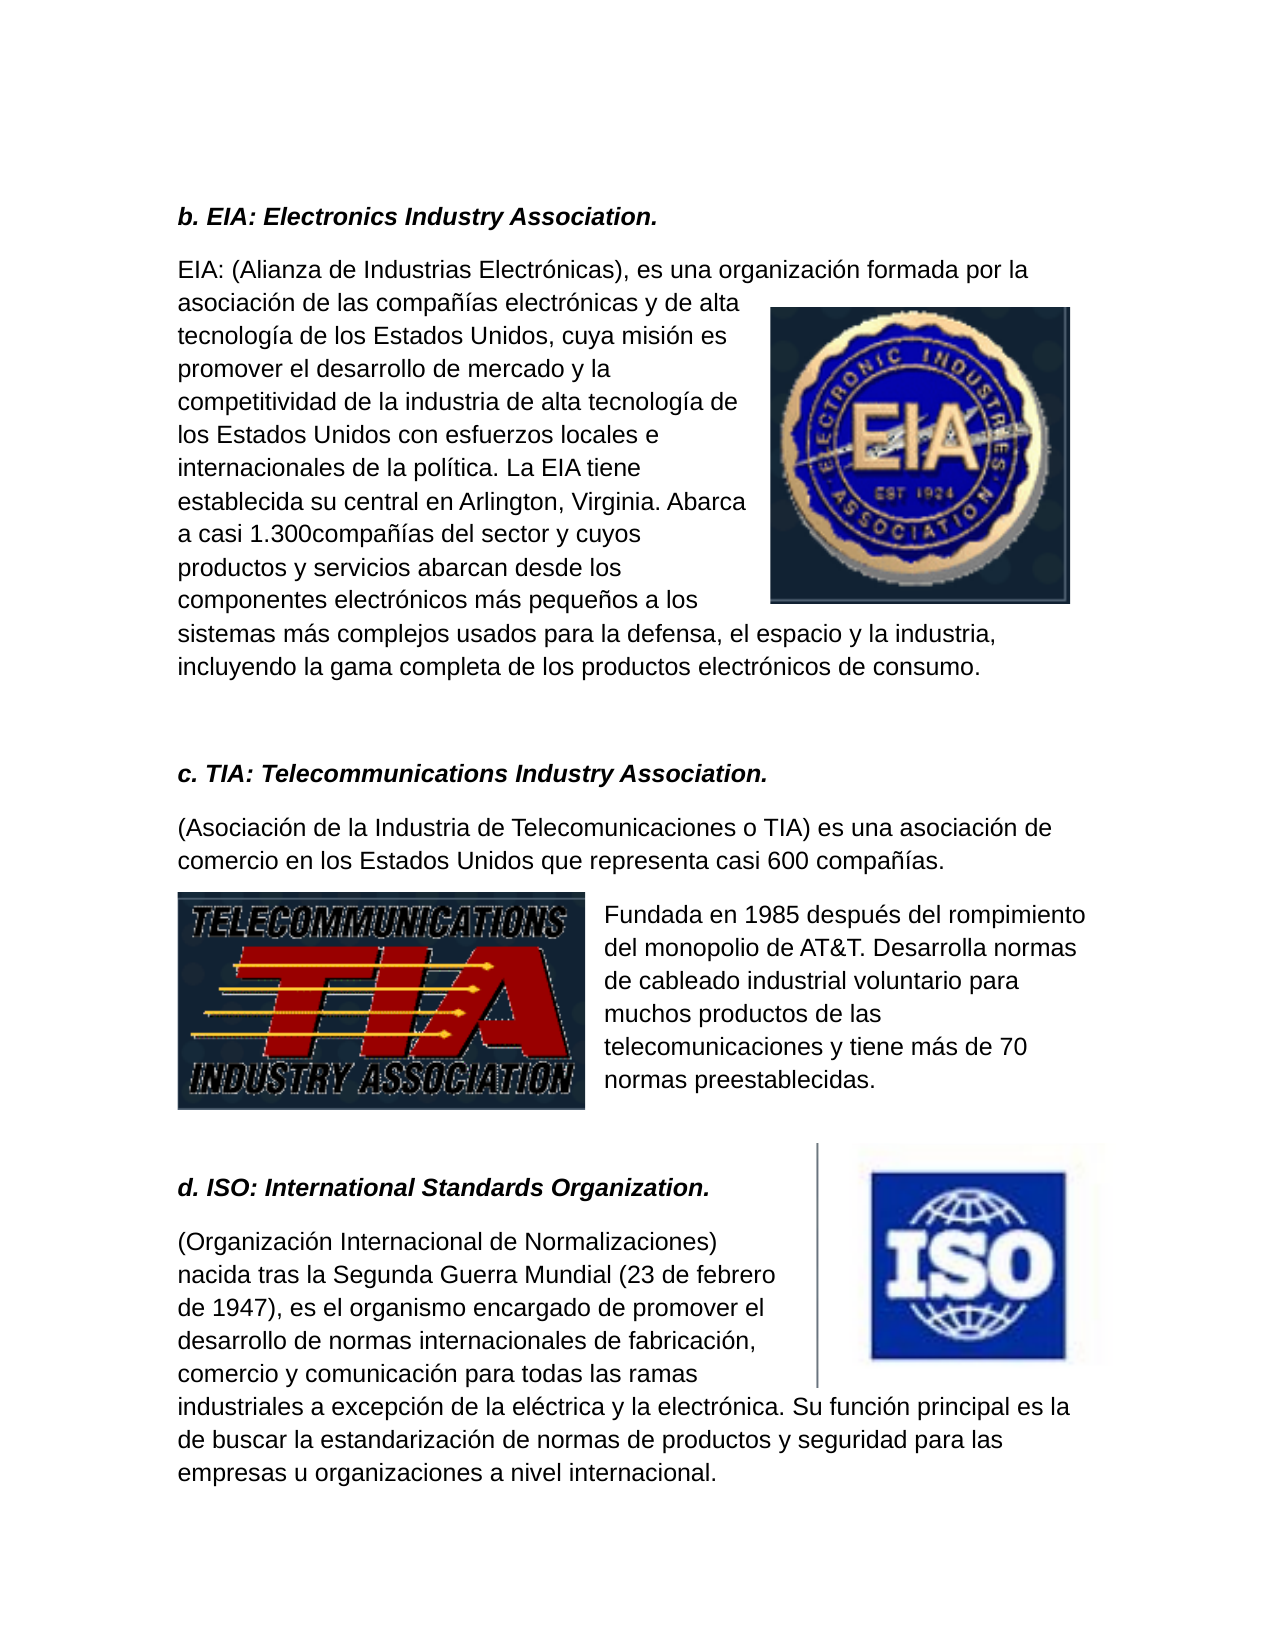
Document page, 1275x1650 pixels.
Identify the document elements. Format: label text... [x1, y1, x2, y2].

text b. EIA: Electronics Industry Association. [177, 201, 1098, 230]
text c. TIA: Telecommunications Industry Association. [177, 759, 1098, 788]
picture [816, 1143, 1126, 1388]
picture [177, 892, 586, 1110]
picture [770, 307, 1071, 604]
text (Organización Internacional de Normalizaciones) nacida tras la Segunda Guerra Mundial (23 de febrero de 1947), es el organismo encargado de promover el desarrollo de normas internacionales de fabricación, comercio y comunicación para todas las ramas industriales a excepción de la eléctrica y la electrónica. Su función principal es la de buscar la estandarización de normas de productos y seguridad para las empresas u organizaciones a nivel internacional. [177, 1227, 1098, 1487]
text Fundada en 1985 después del rompimiento del monopolio de AT&T. Desarrolla normas de cableado industrial voluntario para muchos productos de las telecomunicaciones y tiene más de 70 normas preestablecidas. [586, 900, 1098, 1094]
text EIA: (Alianza de Industrias Electrónicas), es una organización formada por la asociación de las compañías electrónicas y de alta tecnología de los Estados Unidos, cuya misión es promover el desarrollo de mercado y la competitividad de la industria de alta tecnología de los Estados Unidos con esfuerzos locales e internacionales de la política. La EIA tiene establecida su central en Arlington, Virginia. Abarca a casi 1.300compañías del sector y cuyos productos y servicios abarcan desde los componentes electrónicos más pequeños a los sistemas más complejos usados para la defensa, el espacio y la industria, incluyendo la gama completa de los productos electrónicos de consumo. [177, 255, 1098, 680]
text (Asociación de la Industria de Telecomunicaciones o TIA) es una asociación de comercio en los Estados Unidos que representa casi 600 compañías. [177, 813, 1098, 875]
text d. ISO: International Standards Organization. [177, 1173, 816, 1202]
